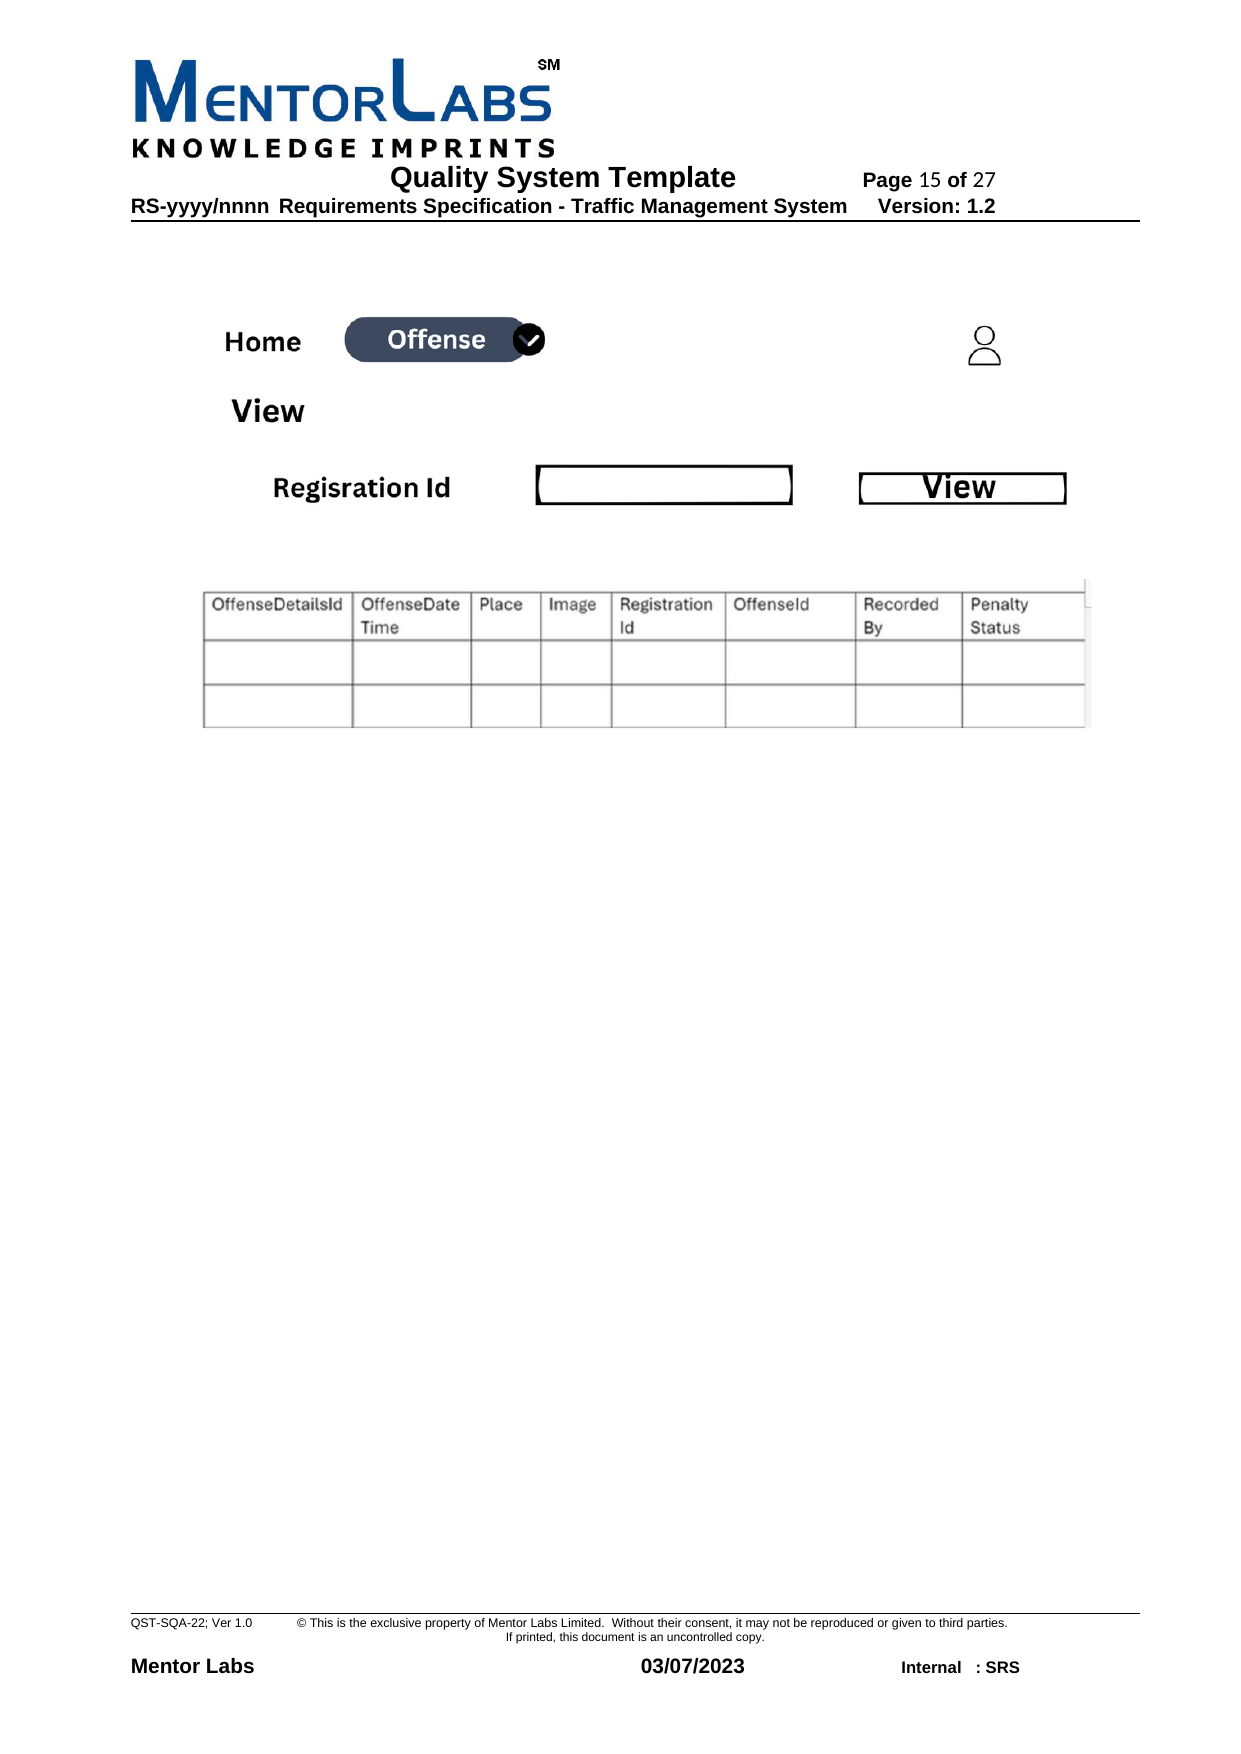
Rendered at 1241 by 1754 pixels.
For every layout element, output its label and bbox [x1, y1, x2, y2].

picture [130, 245, 1140, 874]
picture [130, 58, 563, 161]
